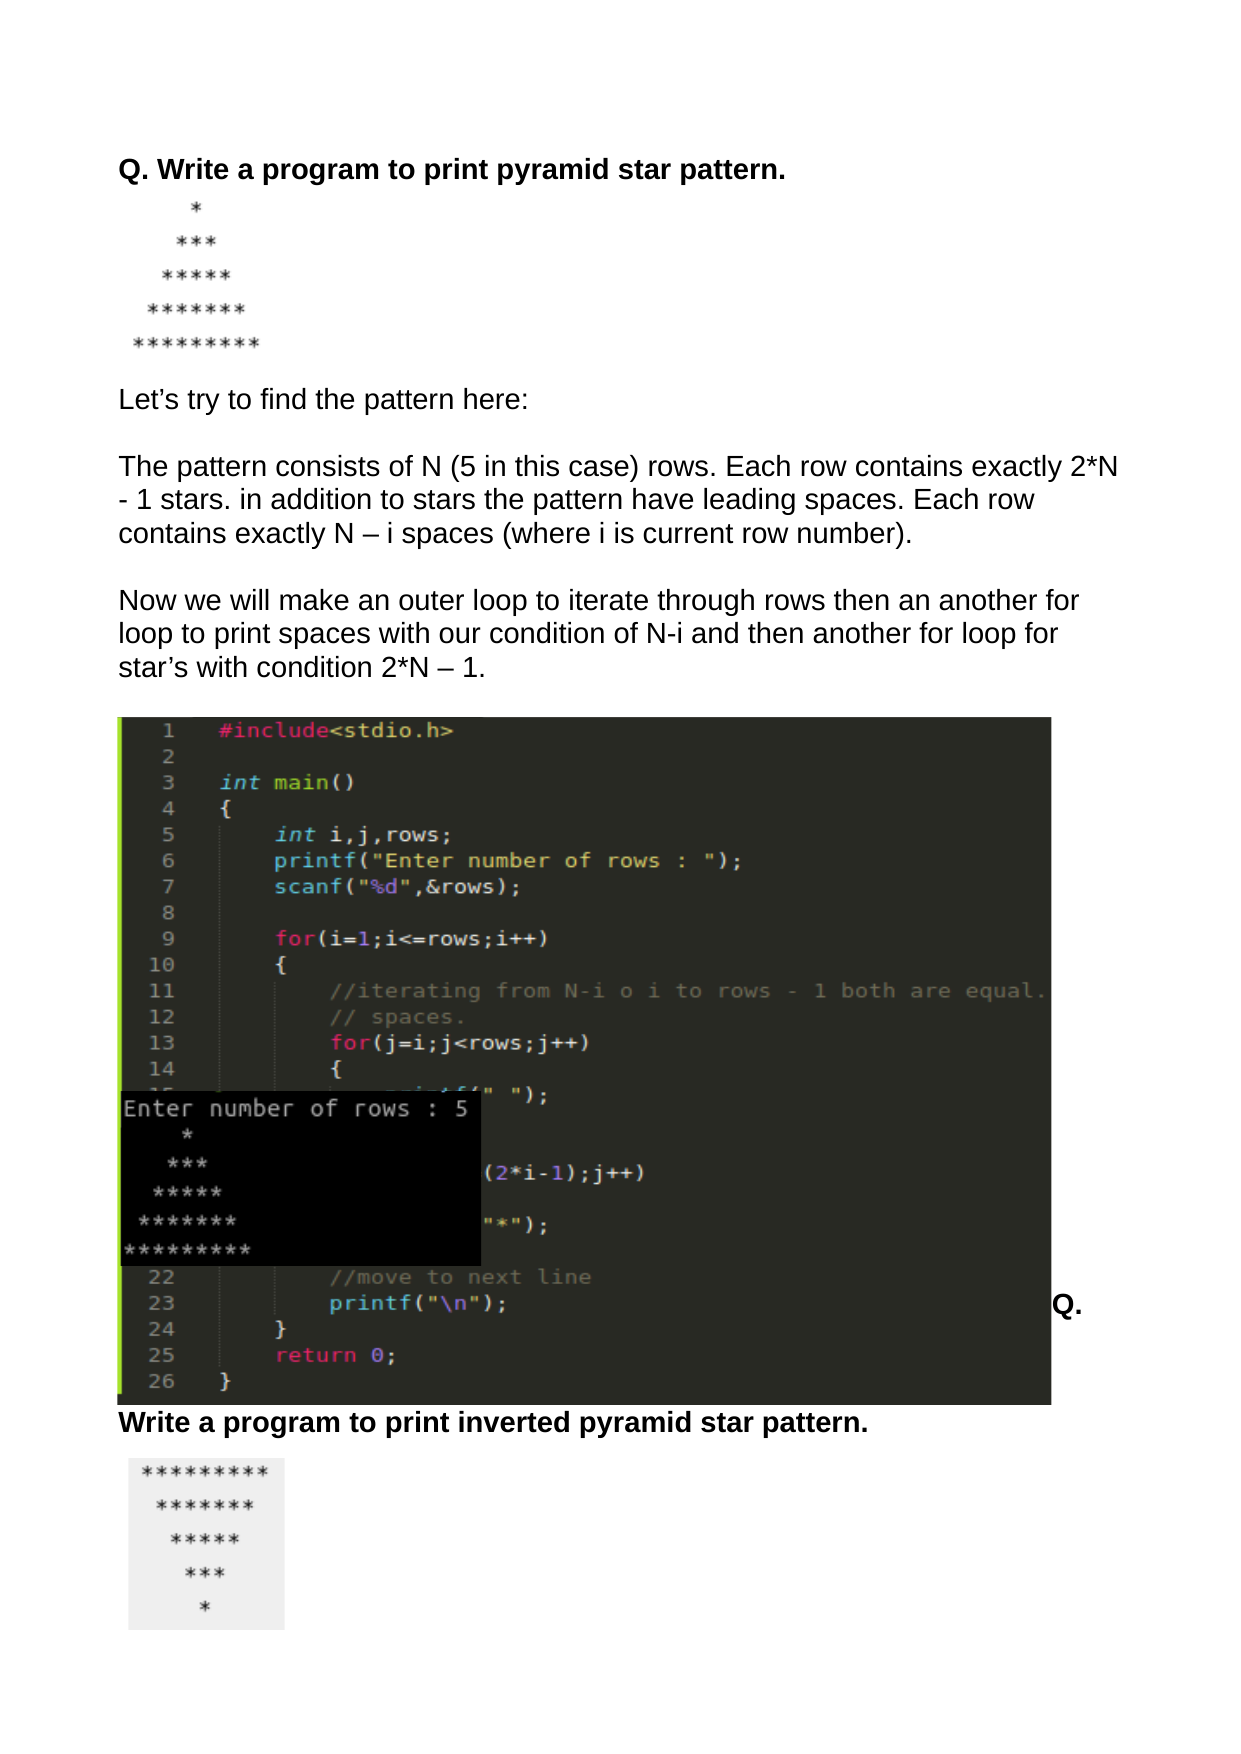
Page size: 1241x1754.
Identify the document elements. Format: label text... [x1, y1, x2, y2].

text Let’s try to find the pattern here: [118, 382, 1122, 415]
text The pattern consists of N (5 in this case) rows. Each row contains exactly 2*N - 1 stars. in addition to stars the pattern have leading spaces. Each row contains exactly N – i spaces (where i is current row number). [118, 449, 1122, 549]
text Q. Write a program to print inverted pyramid star pattern. [118, 1287, 1122, 1438]
text Now we will make an outer loop to iterate through rows then an another for loop to print spaces with our condition of N-i and then another for loop for star’s with condition 2*N – 1. [118, 583, 1122, 683]
text Q. Write a program to print pyramid star pattern. [118, 152, 1122, 185]
